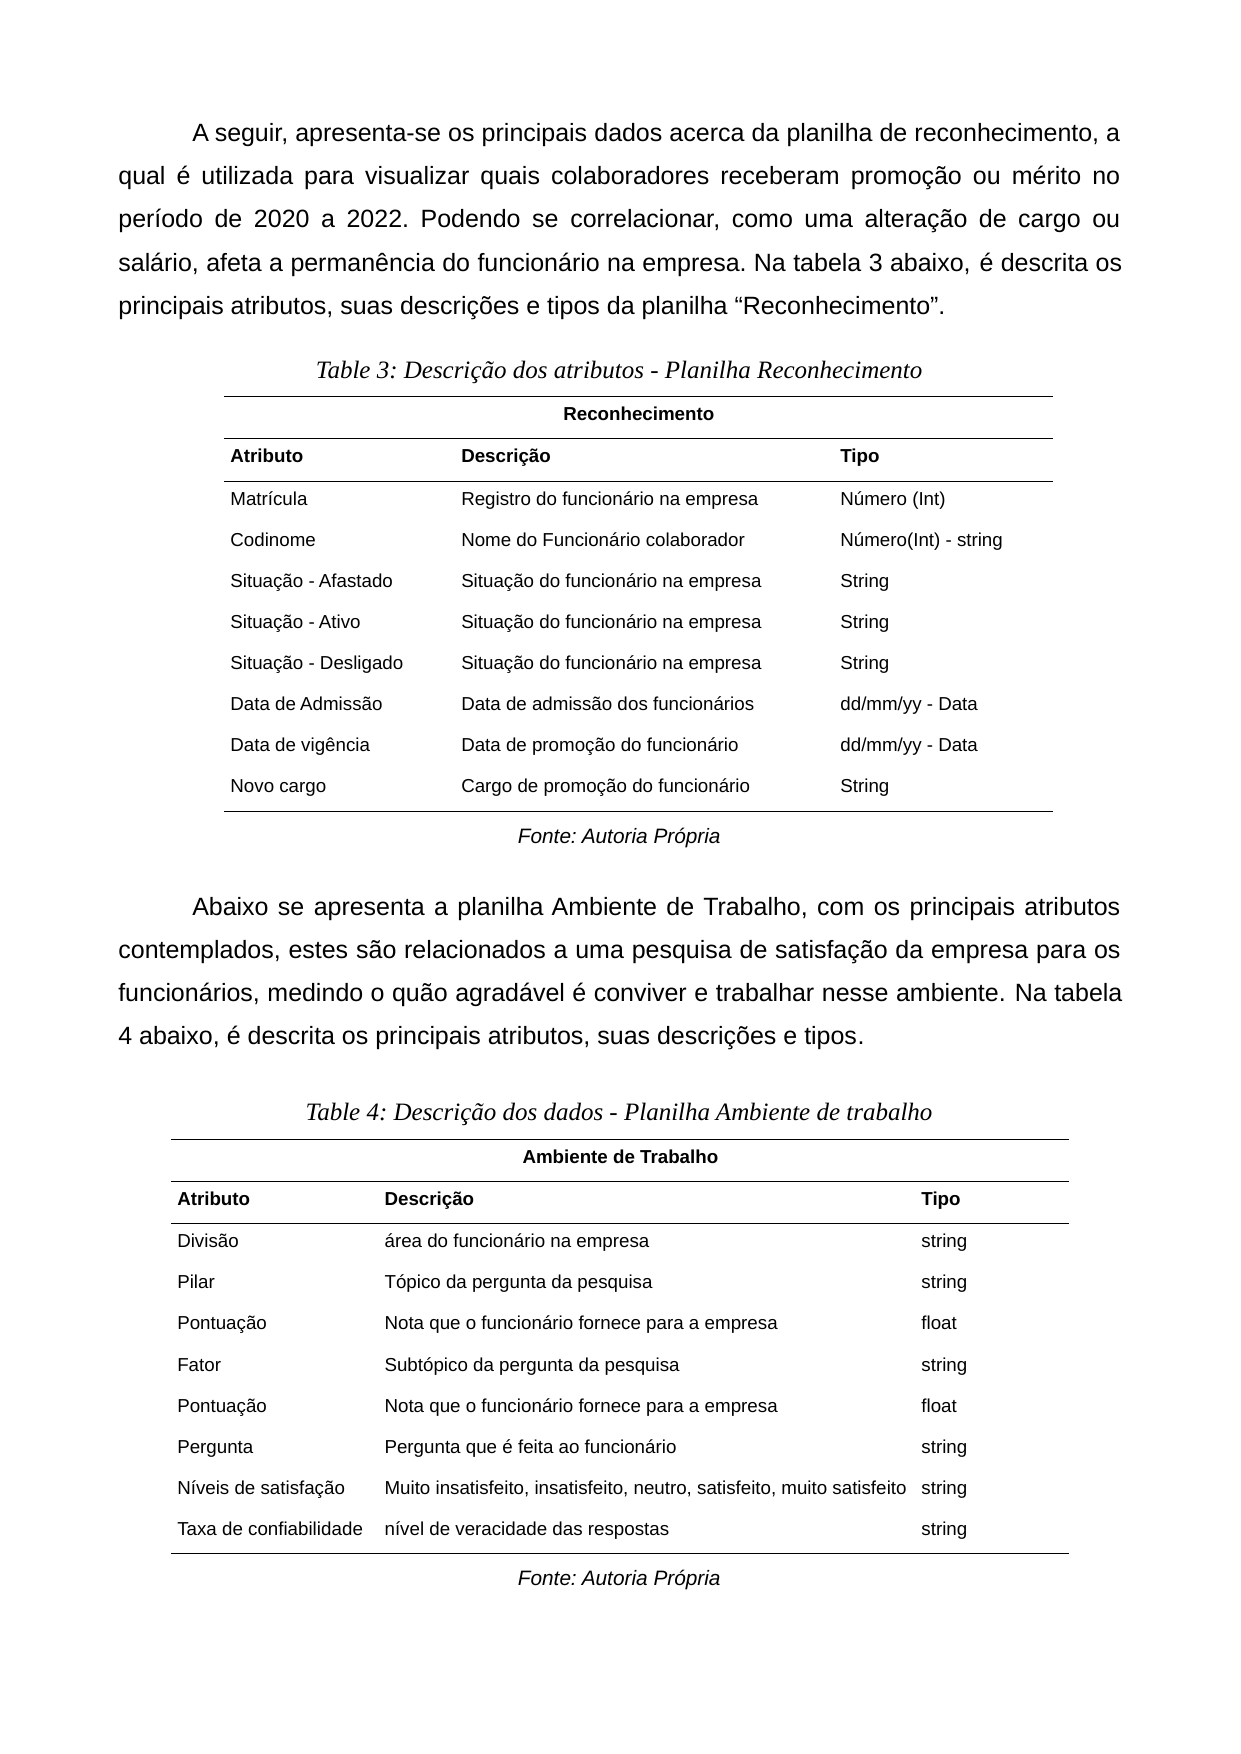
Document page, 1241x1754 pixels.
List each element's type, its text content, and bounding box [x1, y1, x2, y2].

table_cell Pilar [171, 1265, 379, 1306]
table_cell Nota que o funcionário fornece para a empresa [379, 1389, 916, 1430]
text A seguir, apresenta-se os principais dados acerca da planilha de reconhecimento, a qual é utilizada para visualizar quais colaboradores receberam promoção ou mérito no período de 2020 a 2022. Podendo se correlacionar, como uma alteração de cargo ou salário, afeta a permanência do funcionário na empresa. Na tabela 3 abaixo, é descrita os principais atributos, suas descrições e tipos da planilha “Reconhecimento”. [118, 118, 1122, 319]
table_cell string [916, 1348, 1069, 1389]
table_cell Data de vigência [224, 729, 455, 769]
table_cell float [916, 1389, 1069, 1430]
table_cell String [835, 605, 1053, 646]
table_cell float [916, 1306, 1069, 1348]
table_cell Número (Int) [835, 482, 1053, 523]
table_cell Codinome [224, 523, 455, 564]
table_cell nível de veracidade das respostas [379, 1512, 916, 1553]
table_cell Registro do funcionário na empresa [455, 482, 834, 523]
table_cell Situação do funcionário na empresa [455, 564, 834, 605]
table_cell Novo cargo [224, 770, 455, 811]
table_cell dd/mm/yy - Data [835, 687, 1053, 728]
text Table 4: Descrição dos dados - Planilha Ambiente de trabalho [118, 1097, 1122, 1126]
table_cell Situação - Desligado [224, 646, 455, 687]
table_cell string [916, 1430, 1069, 1471]
table_cell Pergunta que é feita ao funcionário [379, 1430, 916, 1471]
table_cell Fator [171, 1348, 379, 1389]
table_cell Situação do funcionário na empresa [455, 605, 834, 646]
table_cell Tópico da pergunta da pesquisa [379, 1265, 916, 1306]
text Abaixo se apresenta a planilha Ambiente de Trabalho, com os principais atributos contemplados, estes são relacionados a uma pesquisa de satisfação da empresa para os funcionários, medindo o quão agradável é conviver e trabalhar nesse ambiente. Na tabela 4 abaixo, é descrita os principais atributos, suas descrições e tipos. [118, 892, 1122, 1050]
table_cell Nota que o funcionário fornece para a empresa [379, 1306, 916, 1348]
table_cell Cargo de promoção do funcionário [455, 770, 834, 811]
table_cell string [916, 1512, 1069, 1553]
table_cell String [835, 564, 1053, 605]
table_cell Situação - Afastado [224, 564, 455, 605]
table_cell Muito insatisfeito, insatisfeito, neutro, satisfeito, muito satisfeito [379, 1471, 916, 1512]
text Fonte: Autoria Própria [118, 1566, 1122, 1590]
table_header Reconhecimento [224, 397, 1053, 438]
table_cell string [916, 1471, 1069, 1512]
table_cell Pergunta [171, 1430, 379, 1471]
table_cell área do funcionário na empresa [379, 1224, 916, 1265]
table_cell string [916, 1224, 1069, 1265]
text Fonte: Autoria Própria [118, 824, 1122, 848]
table_cell Nome do Funcionário colaborador [455, 523, 834, 564]
table_cell Níveis de satisfação [171, 1471, 379, 1512]
table_cell Data de promoção do funcionário [455, 729, 834, 769]
table_cell Matrícula [224, 482, 455, 523]
table_cell Data de admissão dos funcionários [455, 687, 834, 728]
table_cell String [835, 770, 1053, 811]
table_cell Situação - Ativo [224, 605, 455, 646]
table_cell Número(Int) - string [835, 523, 1053, 564]
table_cell Pontuação [171, 1306, 379, 1348]
table_cell Tipo [916, 1182, 1069, 1223]
table_cell dd/mm/yy - Data [835, 729, 1053, 769]
text Table 3: Descrição dos atributos - Planilha Reconhecimento [118, 355, 1122, 384]
table_cell Pontuação [171, 1389, 379, 1430]
table_cell Subtópico da pergunta da pesquisa [379, 1348, 916, 1389]
table_header Ambiente de Trabalho [171, 1140, 1069, 1181]
table_cell Data de Admissão [224, 687, 455, 728]
table_cell string [916, 1265, 1069, 1306]
table_cell Atributo [171, 1182, 379, 1223]
table_cell Tipo [835, 439, 1053, 481]
table_cell String [835, 646, 1053, 687]
table_cell Taxa de confiabilidade [171, 1512, 379, 1553]
table_cell Descrição [455, 439, 834, 481]
table_cell Divisão [171, 1224, 379, 1265]
table_cell Atributo [224, 439, 455, 481]
table_cell Descrição [379, 1182, 916, 1223]
table_cell Situação do funcionário na empresa [455, 646, 834, 687]
